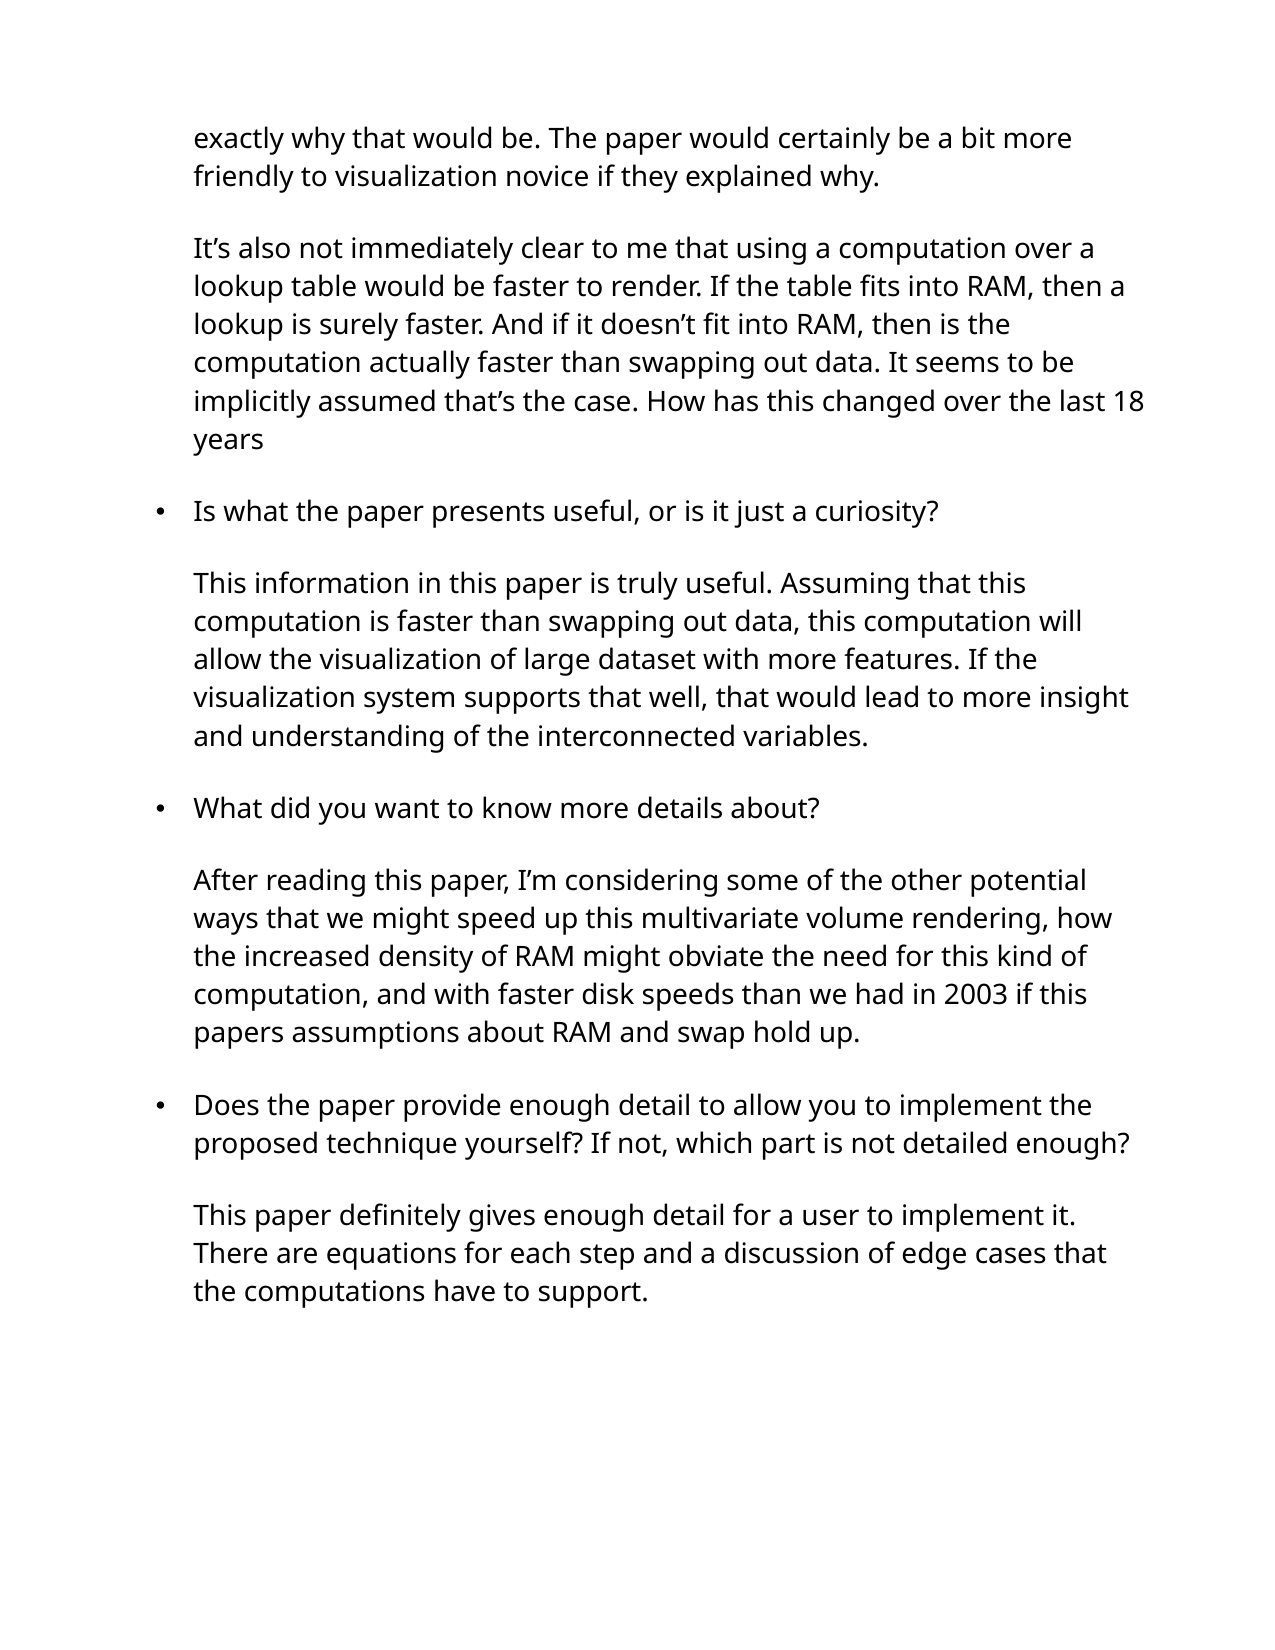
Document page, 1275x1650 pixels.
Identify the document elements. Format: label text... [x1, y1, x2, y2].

list Is what the paper presents useful, or is it just a curiosity? [156, 491, 1157, 529]
list After reading this paper, I’m considering some of the other potential ways that we might speed up this multivariate volume rendering, how the increased density of RAM might obviate the need for this kind of computation, and with faster disk speeds than we had in 2003 if this papers assumptions about RAM and swap hold up. [156, 860, 1157, 1051]
list This information in this paper is truly useful. Assuming that this computation is faster than swapping out data, this computation will allow the visualization of large dataset with more features. If the visualization system supports that well, that would lead to more insight and understanding of the interconnected variables. [156, 563, 1157, 754]
list exactly why that would be. The paper would certainly be a bit more friendly to visualization novice if they explained why. [156, 118, 1157, 194]
list This paper definitely gives enough detail for a user to implement it. There are equations for each step and a discussion of edge cases that the computations have to support. [156, 1195, 1157, 1310]
list It’s also not immediately clear to me that using a computation over a lookup table would be faster to render. If the table fits into RAM, then a lookup is surely faster. And if it doesn’t fit into RAM, then is the computation actually faster than swapping out data. It seems to be implicitly assumed that’s the case. How has this changed over the last 18 years [156, 228, 1157, 457]
list Does the paper provide enough detail to allow you to implement the proposed technique yourself? If not, which part is not detailed enough? [156, 1085, 1157, 1161]
list What did you want to know more details about? [156, 788, 1157, 826]
